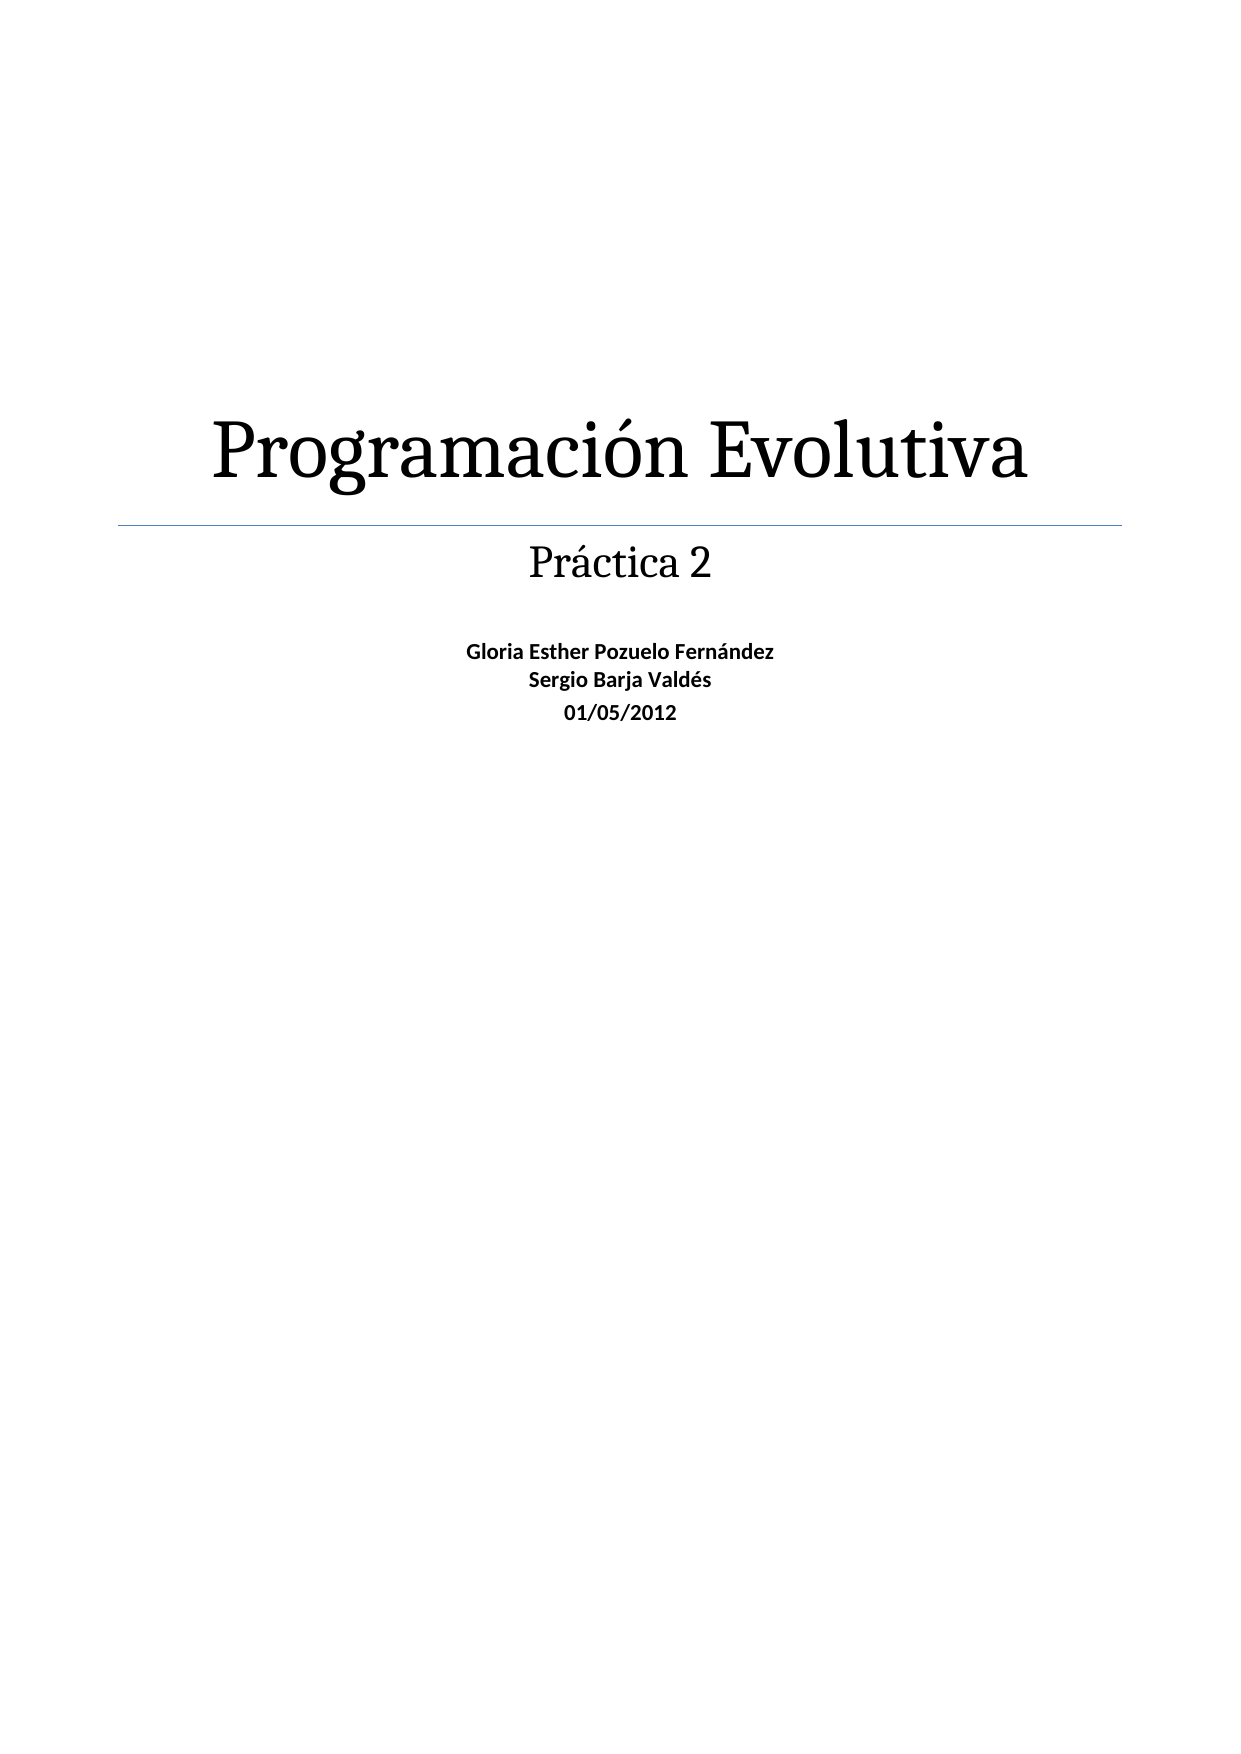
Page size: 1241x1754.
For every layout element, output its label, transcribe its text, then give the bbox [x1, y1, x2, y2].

table_cell Programación Evolutiva [118, 375, 1122, 525]
table_header [118, 75, 1122, 375]
table_cell Práctica 2 [118, 526, 1122, 600]
table_cell Gloria Esther Pozuelo Fernández Sergio Barja Valdés [118, 638, 1122, 693]
table_cell 01/05/2012 [118, 694, 1122, 731]
table_cell [118, 600, 1122, 637]
table_header [118, 789, 1122, 817]
